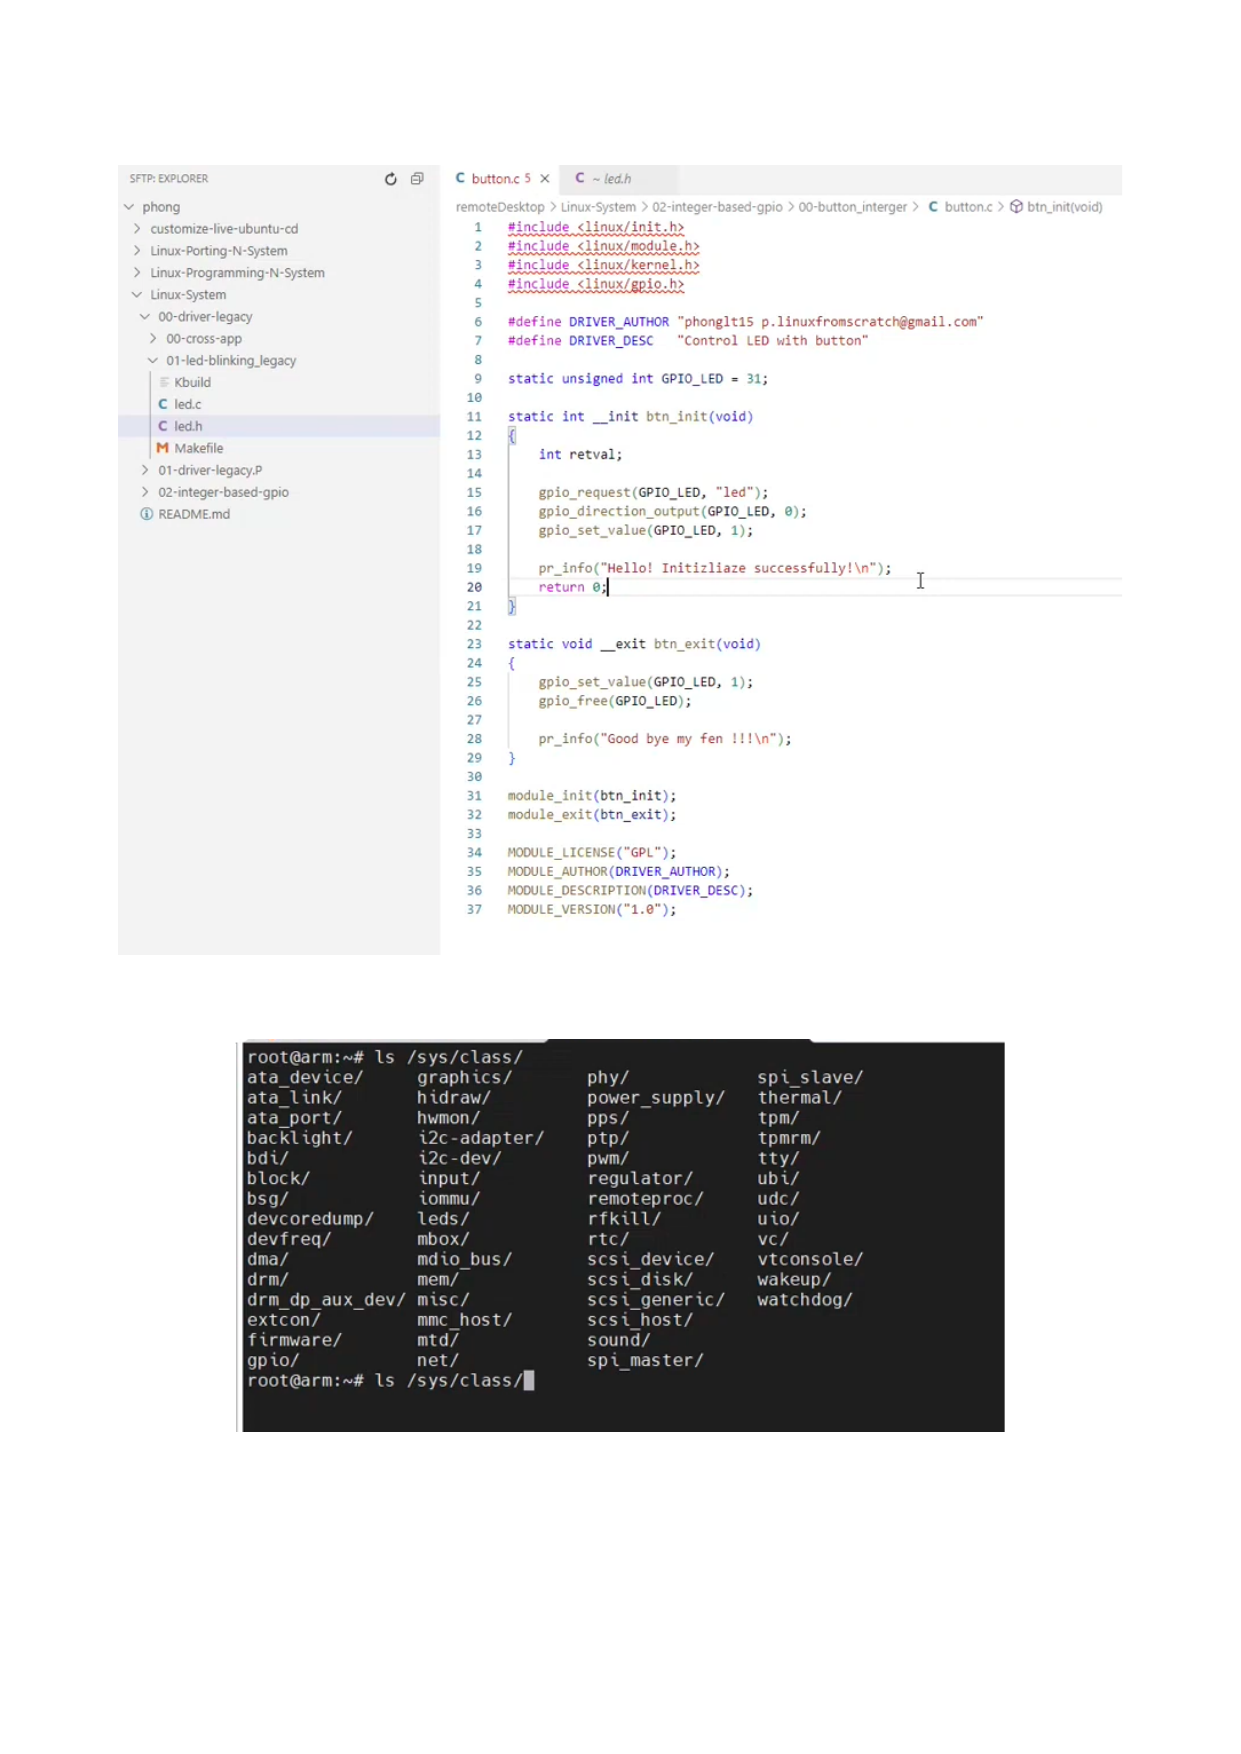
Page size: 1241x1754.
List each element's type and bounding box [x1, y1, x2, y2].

picture [118, 165, 1123, 955]
picture [235, 1039, 1005, 1432]
